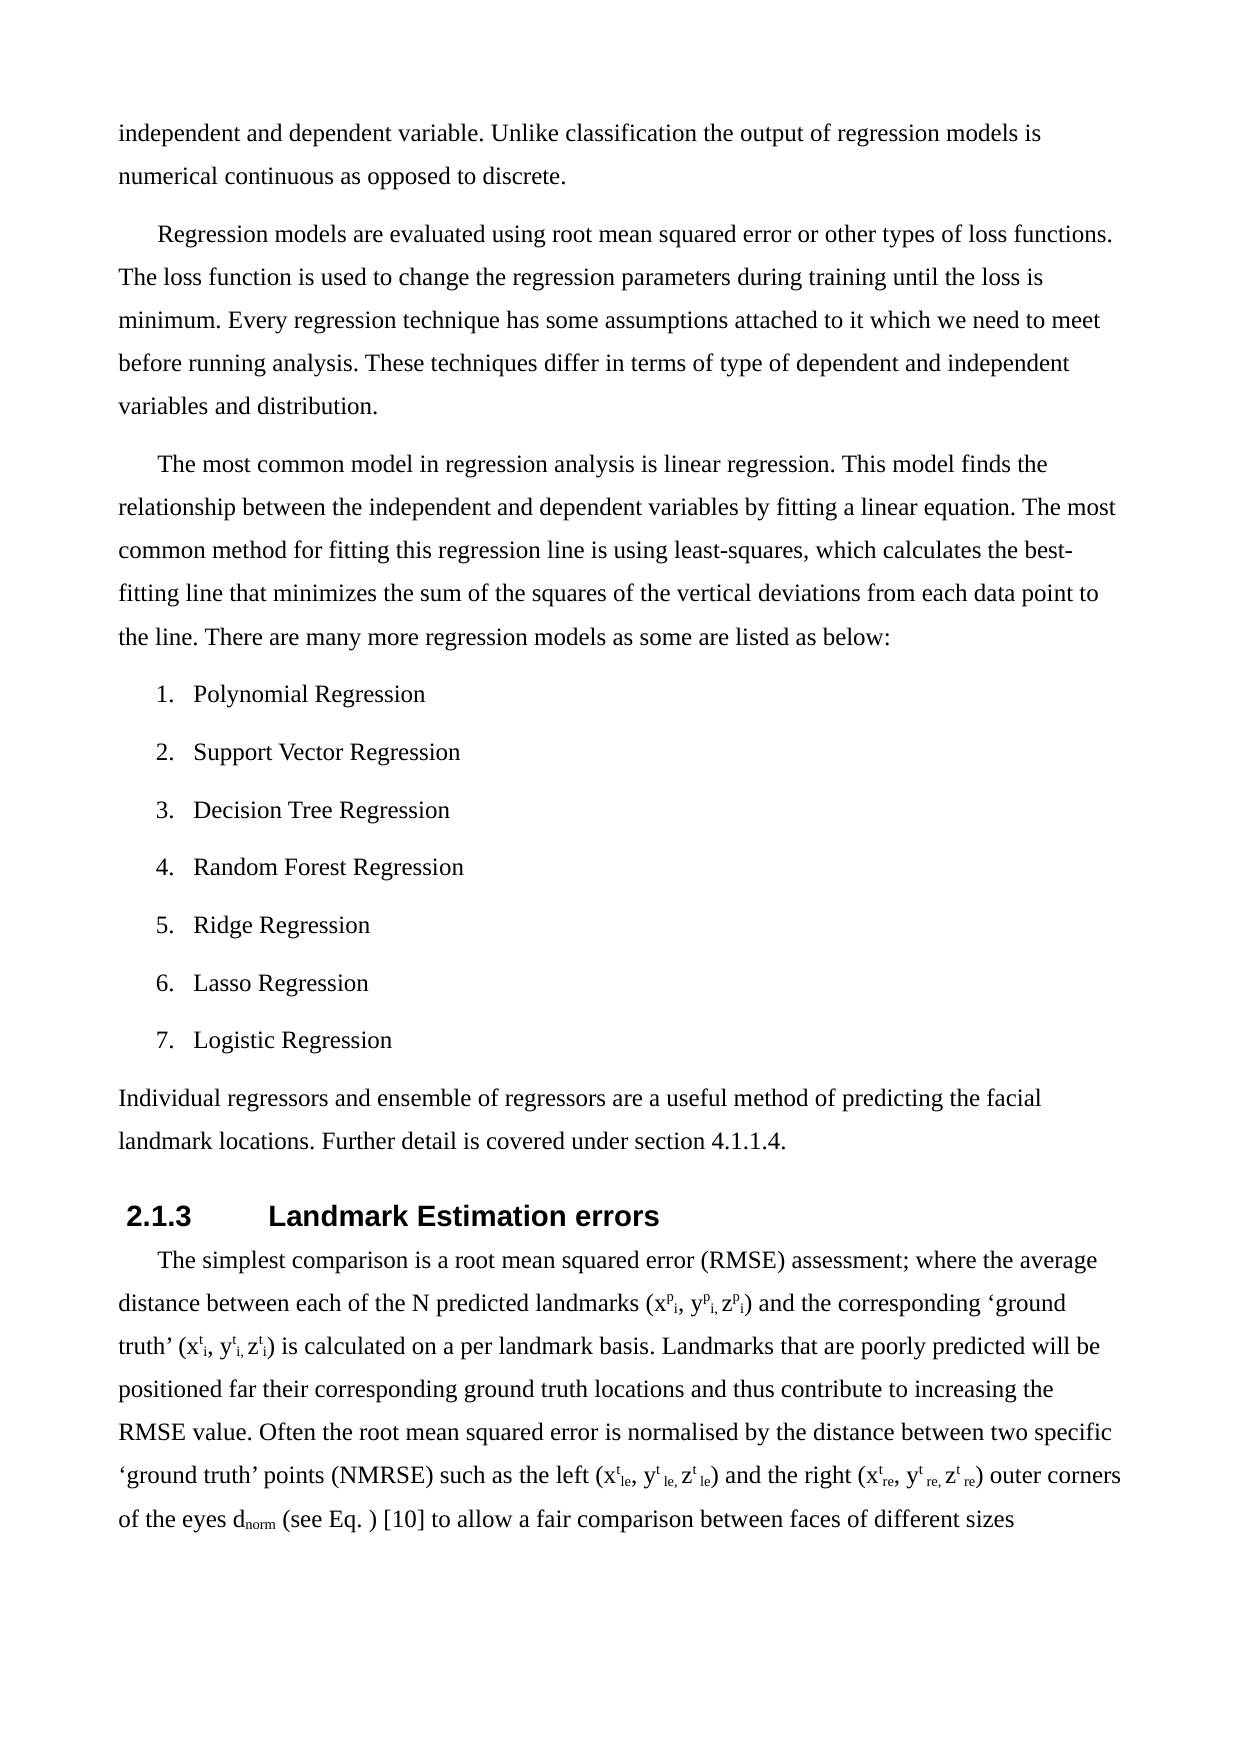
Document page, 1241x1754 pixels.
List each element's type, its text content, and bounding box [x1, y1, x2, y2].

text The most common model in regression analysis is linear regression. This model finds the relationship between the independent and dependent variables by fitting a linear equation. The most common method for fitting this regression line is using least-squares, which calculates the best-fitting line that minimizes the sum of the squares of the vertical deviations from each data point to the line. There are many more regression models as some are listed as below: [118, 449, 1122, 650]
list Lasso Regression [156, 968, 1122, 997]
subtitle Landmark Estimation errors [118, 1199, 1122, 1232]
list Support Vector Regression [156, 737, 1122, 766]
text The simplest comparison is a root mean squared error (RMSE) assessment; where the average distance between each of the N predicted landmarks (xpi, ypi, zpi) and the corresponding ‘ground truth’ (xti, yti, zti) is calculated on a per landmark basis. Landmarks that are poorly predicted will be positioned far their corresponding ground truth locations and thus contribute to increasing the RMSE value. Often the root mean squared error is normalised by the distance between two specific ‘ground truth’ points (NMRSE) such as the left (xtle, yt le, zt le) and the right (xtre, yt re, zt re) outer corners of the eyes dnorm (see Eq. ) [10] to allow a fair comparison between faces of different sizes [118, 1245, 1122, 1532]
list Polynomial Regression [156, 679, 1122, 708]
list Random Forest Regression [156, 852, 1122, 881]
list Logistic Regression [156, 1026, 1122, 1054]
list Ridge Regression [156, 910, 1122, 939]
text Individual regressors and ensemble of regressors are a useful method of predicting the facial landmark locations. Further detail is covered under section 4.1.1.4. [118, 1083, 1122, 1155]
text Regression models are evaluated using root mean squared error or other types of loss functions. The loss function is used to change the regression parameters during training until the loss is minimum. Every regression technique has some assumptions attached to it which we need to meet before running analysis. These techniques differ in terms of type of dependent and independent variables and distribution. [118, 219, 1122, 420]
text independent and dependent variable. Unlike classification the output of regression models is numerical continuous as opposed to discrete. [118, 118, 1122, 190]
list Decision Tree Regression [156, 795, 1122, 823]
